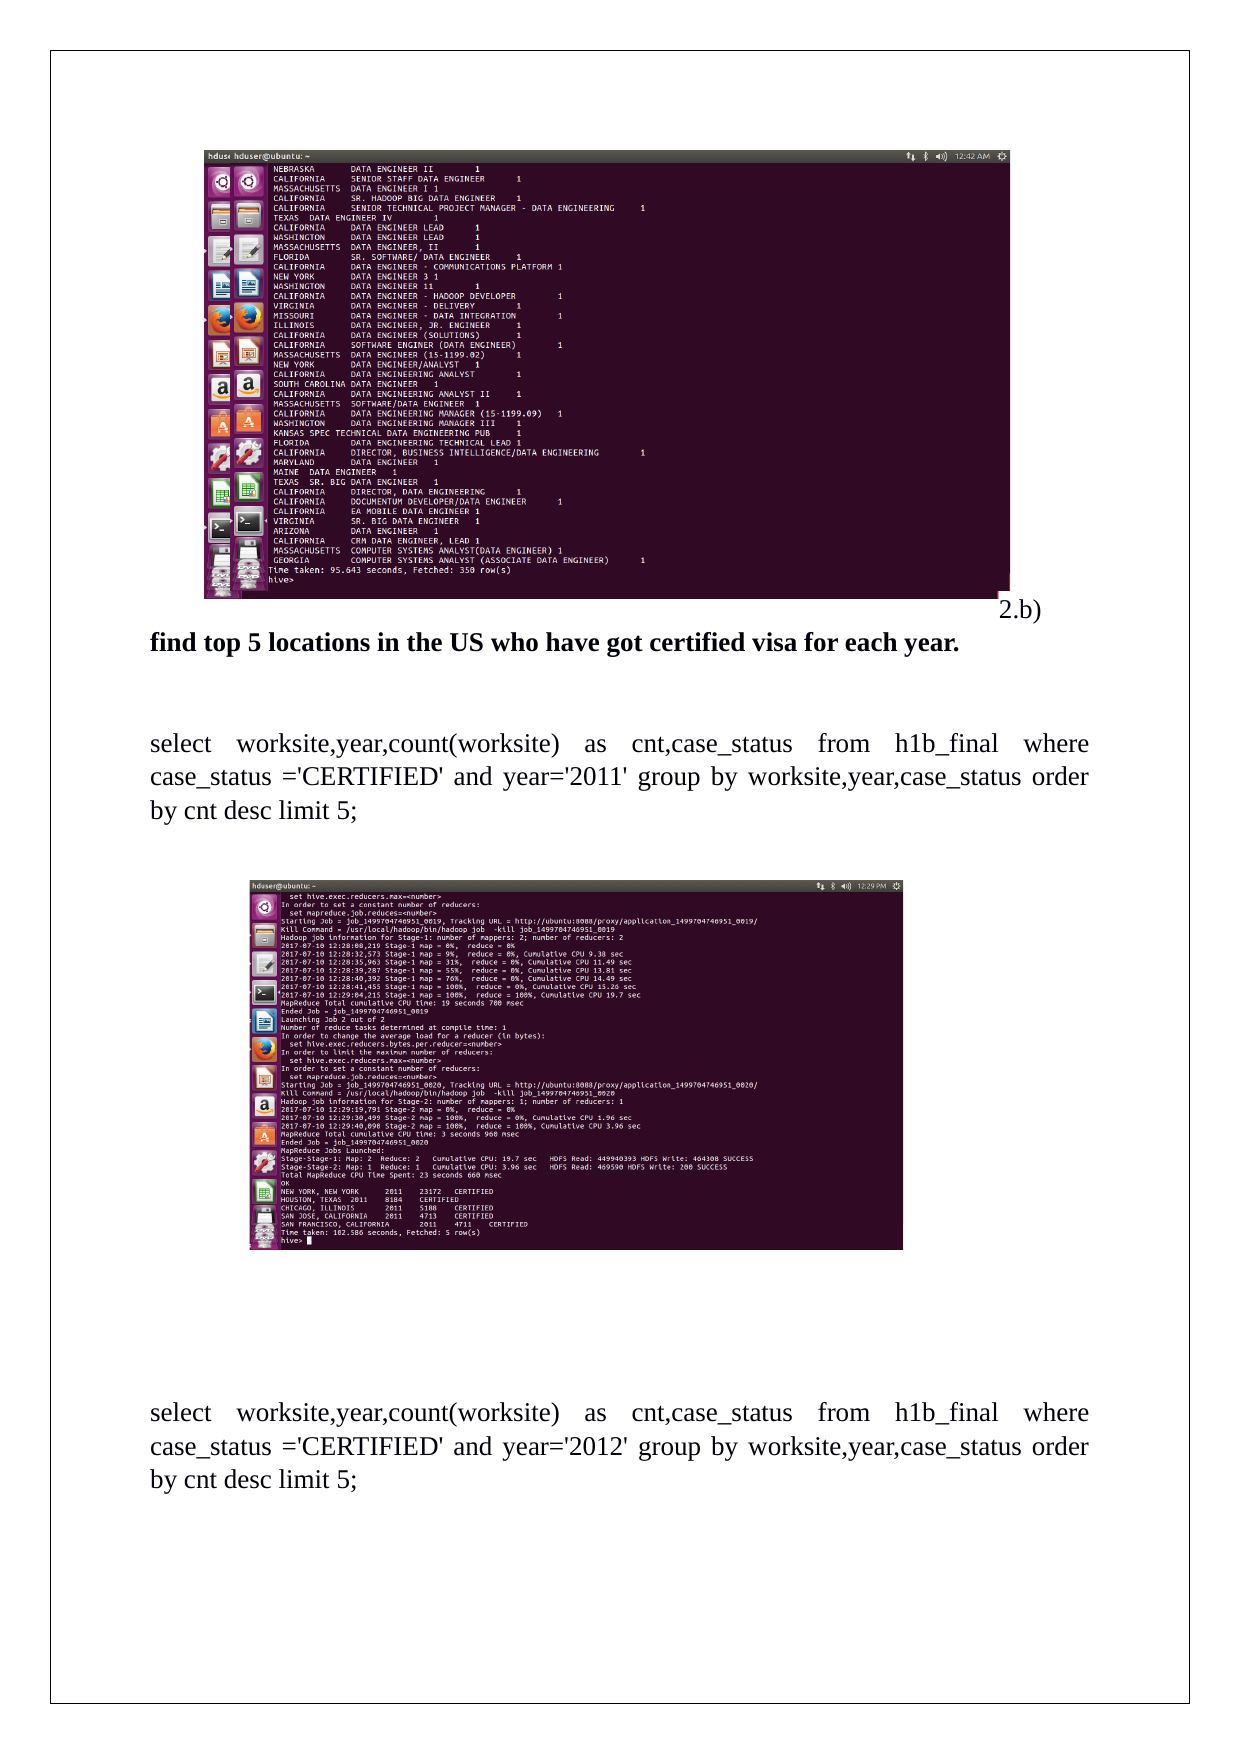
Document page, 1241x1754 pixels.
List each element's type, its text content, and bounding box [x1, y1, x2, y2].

picture [249, 880, 904, 1250]
text select worksite,year,count(worksite) as cnt,case_status from h1b_final where case_status ='CERTIFIED' and year='2011' group by worksite,year,case_status order by cnt desc limit 5; [150, 727, 1090, 825]
picture [204, 150, 1011, 599]
text 2.b) find top 5 locations in the US who have got certified visa for each year. [150, 150, 1090, 658]
text select worksite,year,count(worksite) as cnt,case_status from h1b_final where case_status ='CERTIFIED' and year='2012' group by worksite,year,case_status order by cnt desc limit 5; [150, 1397, 1090, 1495]
